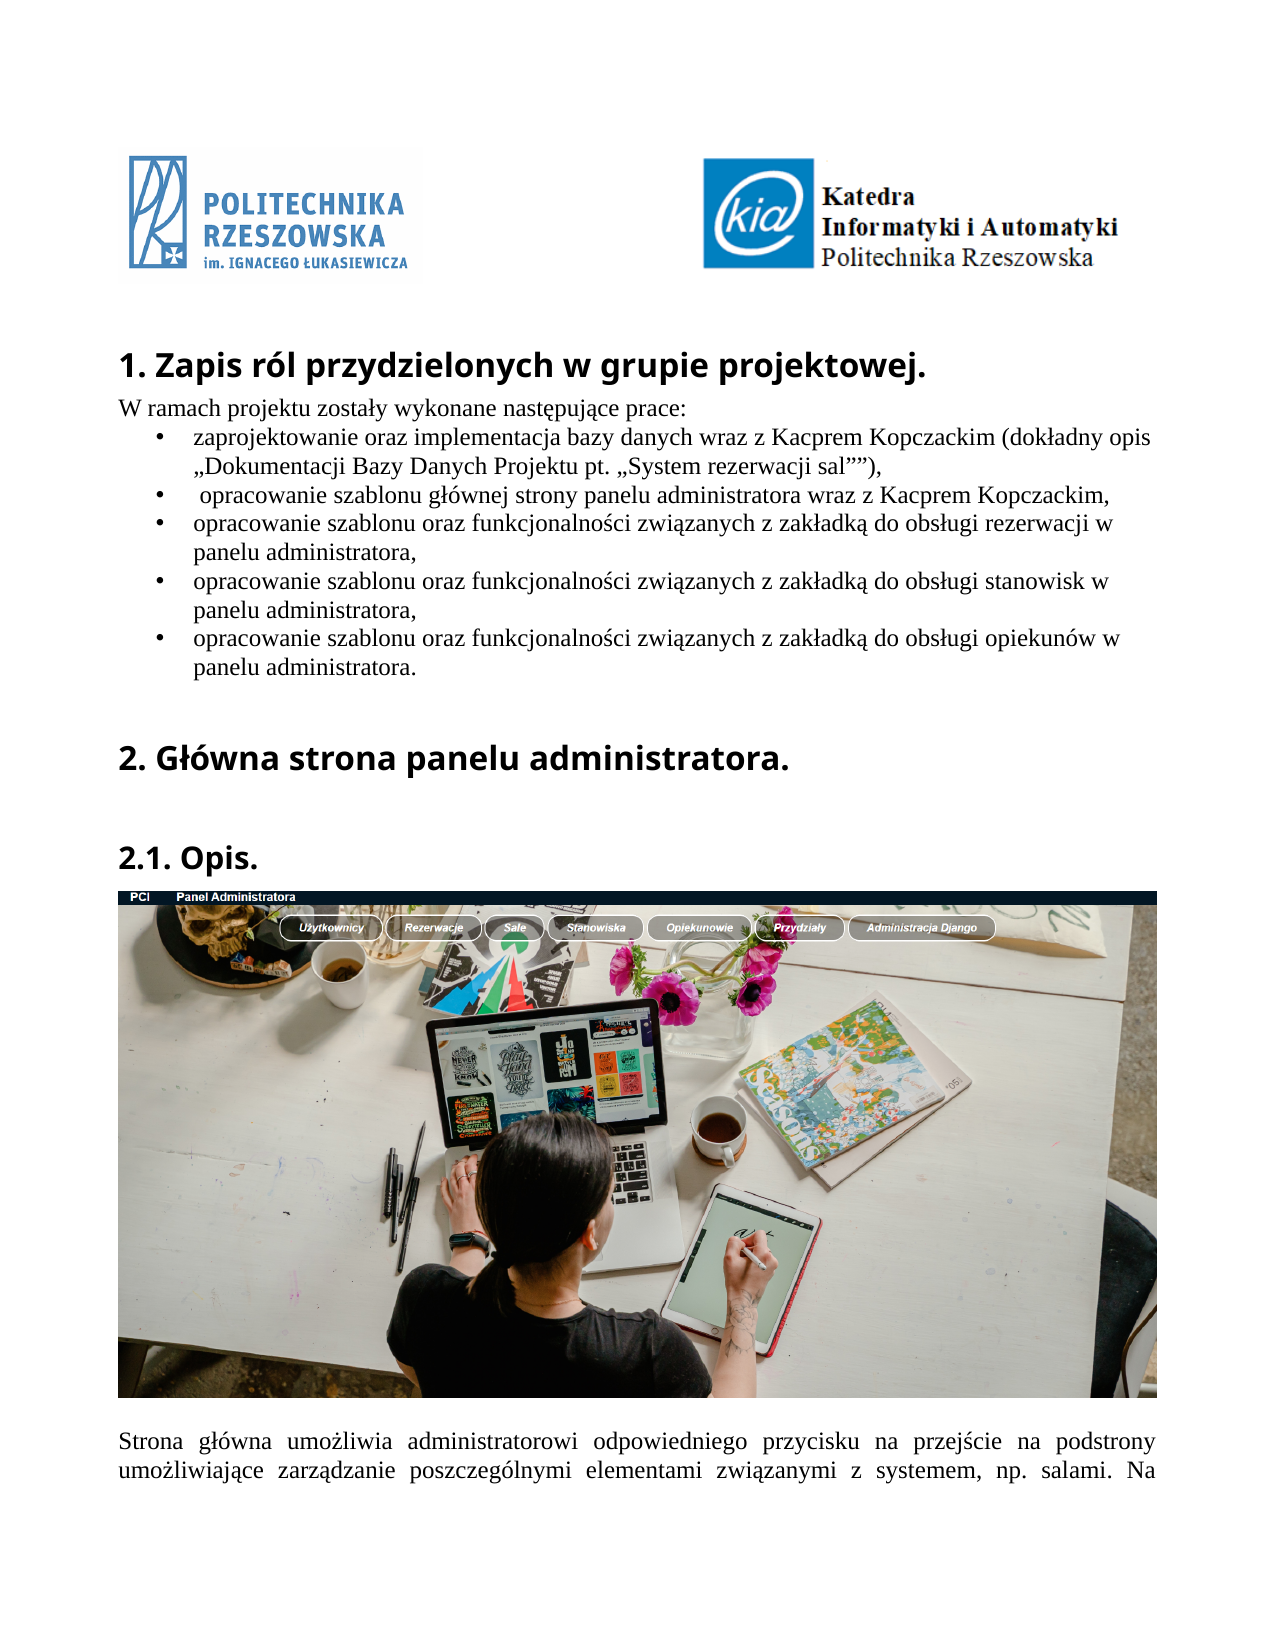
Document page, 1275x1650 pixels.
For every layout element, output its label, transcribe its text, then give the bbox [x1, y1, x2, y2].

picture [118, 891, 1157, 1398]
list zaprojektowanie oraz implementacja bazy danych wraz z Kacprem Kopczackim (dokładny opis „Dokumentacji Bazy Danych Projektu pt. „System rezerwacji sal””), [156, 422, 1157, 480]
text Strona główna umożliwia administratorowi odpowiedniego przycisku na przejście na podstrony umożliwiające zarządzanie poszczególnymi elementami związanymi z systemem, np. salami. Na [118, 1426, 1157, 1484]
text W ramach projektu zostały wykonane następujące prace: [118, 393, 1157, 422]
list opracowanie szablonu oraz funkcjonalności związanych z zakładką do obsługi opiekunów w panelu administratora. [156, 623, 1157, 681]
picture [685, 143, 1147, 286]
list opracowanie szablonu oraz funkcjonalności związanych z zakładką do obsługi rezerwacji w panelu administratora, [156, 508, 1157, 566]
subtitle 2. Główna strona panelu administratora. [118, 735, 1157, 780]
list opracowanie szablonu oraz funkcjonalności związanych z zakładką do obsługi stanowisk w panelu administratora, [156, 566, 1157, 623]
list opracowanie szablonu głównej strony panelu administratora wraz z Kacprem Kopczackim, [156, 480, 1157, 508]
subtitle 1. Zapis ról przydzielonych w grupie projektowej. [118, 342, 1157, 387]
subtitle 2.1. Opis. [118, 836, 1157, 878]
picture [118, 147, 423, 284]
